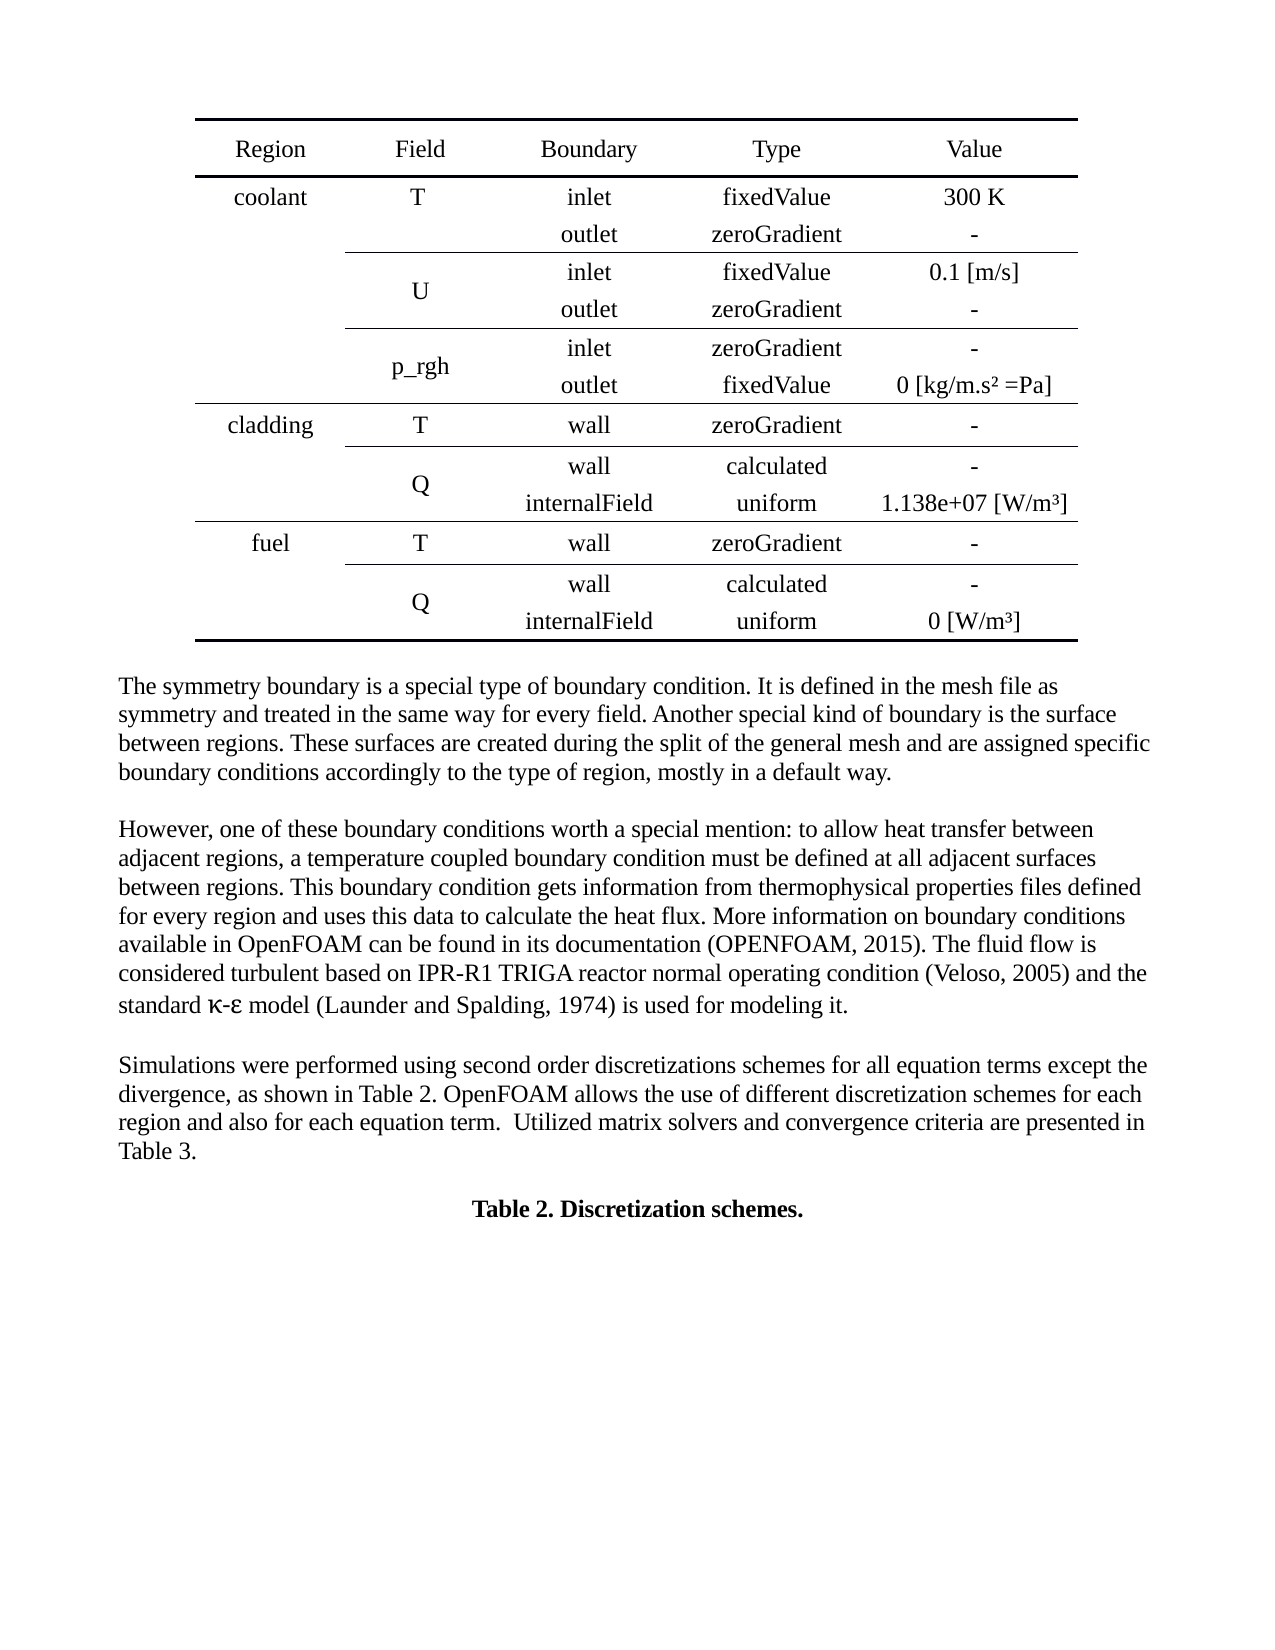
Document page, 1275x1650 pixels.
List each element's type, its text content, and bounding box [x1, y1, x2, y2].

table_cell zeroGradient [683, 522, 870, 564]
table_header Type [683, 121, 870, 175]
table_cell calculated uniform [683, 565, 870, 639]
table_cell - 1.138e+07 [W/m³] [870, 447, 1078, 521]
table_cell wall [495, 404, 683, 446]
table_cell fuel [195, 522, 345, 564]
table_cell - [870, 522, 1078, 564]
table_cell Q [345, 565, 495, 639]
table_cell cladding [195, 404, 345, 446]
table_cell U [345, 253, 495, 327]
text However, one of these boundary conditions worth a special mention: to allow heat transfer between adjacent regions, a temperature coupled boundary condition must be defined at all adjacent surfaces between regions. This boundary condition gets information from thermophysical properties files defined for every region and uses this data to calculate the heat flux. More information on boundary conditions available in OpenFOAM can be found in its documentation (OPENFOAM, 2015). The fluid flow is considered turbulent based on IPR-R1 TRIGA reactor normal operating condition (Veloso, 2005) and the standard κ-ε model (Launder and Spalding, 1974) is used for modeling it. [118, 814, 1157, 1021]
table_cell - [870, 404, 1078, 446]
table_cell zeroGradient [683, 404, 870, 446]
table_cell calculated uniform [683, 447, 870, 521]
table_header Field [345, 121, 495, 175]
table_cell coolant [195, 178, 345, 252]
table_cell p_rgh [345, 329, 495, 403]
table_cell 0.1 [m/s] - [870, 253, 1078, 327]
table_cell - 0 [kg/m.s² =Pa] [870, 329, 1078, 403]
text The symmetry boundary is a special type of boundary condition. It is defined in the mesh file as symmetry and treated in the same way for every field. Another special kind of boundary is the surface between regions. These surfaces are created during the split of the general mesh and are assigned specific boundary conditions accordingly to the type of region, mostly in a default way. [118, 671, 1157, 786]
table_cell T [345, 522, 495, 564]
text Simulations were performed using second order discretizations schemes for all equation terms except the divergence, as shown in Table 2. OpenFOAM allows the use of different discretization schemes for each region and also for each equation term. Utilized matrix solvers and convergence criteria are presented in Table 3. [118, 1050, 1157, 1165]
table_cell T [345, 178, 495, 252]
table_cell T [345, 404, 495, 446]
text Table 2. Discretization schemes. [118, 1194, 1157, 1222]
table_cell [195, 252, 345, 327]
table_header Value [870, 121, 1078, 175]
table_cell inlet outlet [495, 329, 683, 403]
table_cell wall internalField [495, 447, 683, 521]
table_cell [195, 564, 345, 639]
table_cell - 0 [W/m³] [870, 565, 1078, 639]
table_header Region [195, 121, 345, 175]
table_cell [195, 446, 345, 521]
table_cell inlet outlet [495, 253, 683, 327]
table_cell fixedValue zeroGradient [683, 253, 870, 327]
table_cell 300 K - [870, 178, 1078, 252]
table_cell fixedValue zeroGradient [683, 178, 870, 252]
table_cell inlet outlet [495, 178, 683, 252]
table_cell wall [495, 522, 683, 564]
table_cell Q [345, 447, 495, 521]
table_header Boundary [495, 121, 683, 175]
table_cell zeroGradient fixedValue [683, 329, 870, 403]
table_cell [195, 328, 345, 403]
table_cell wall internalField [495, 565, 683, 639]
